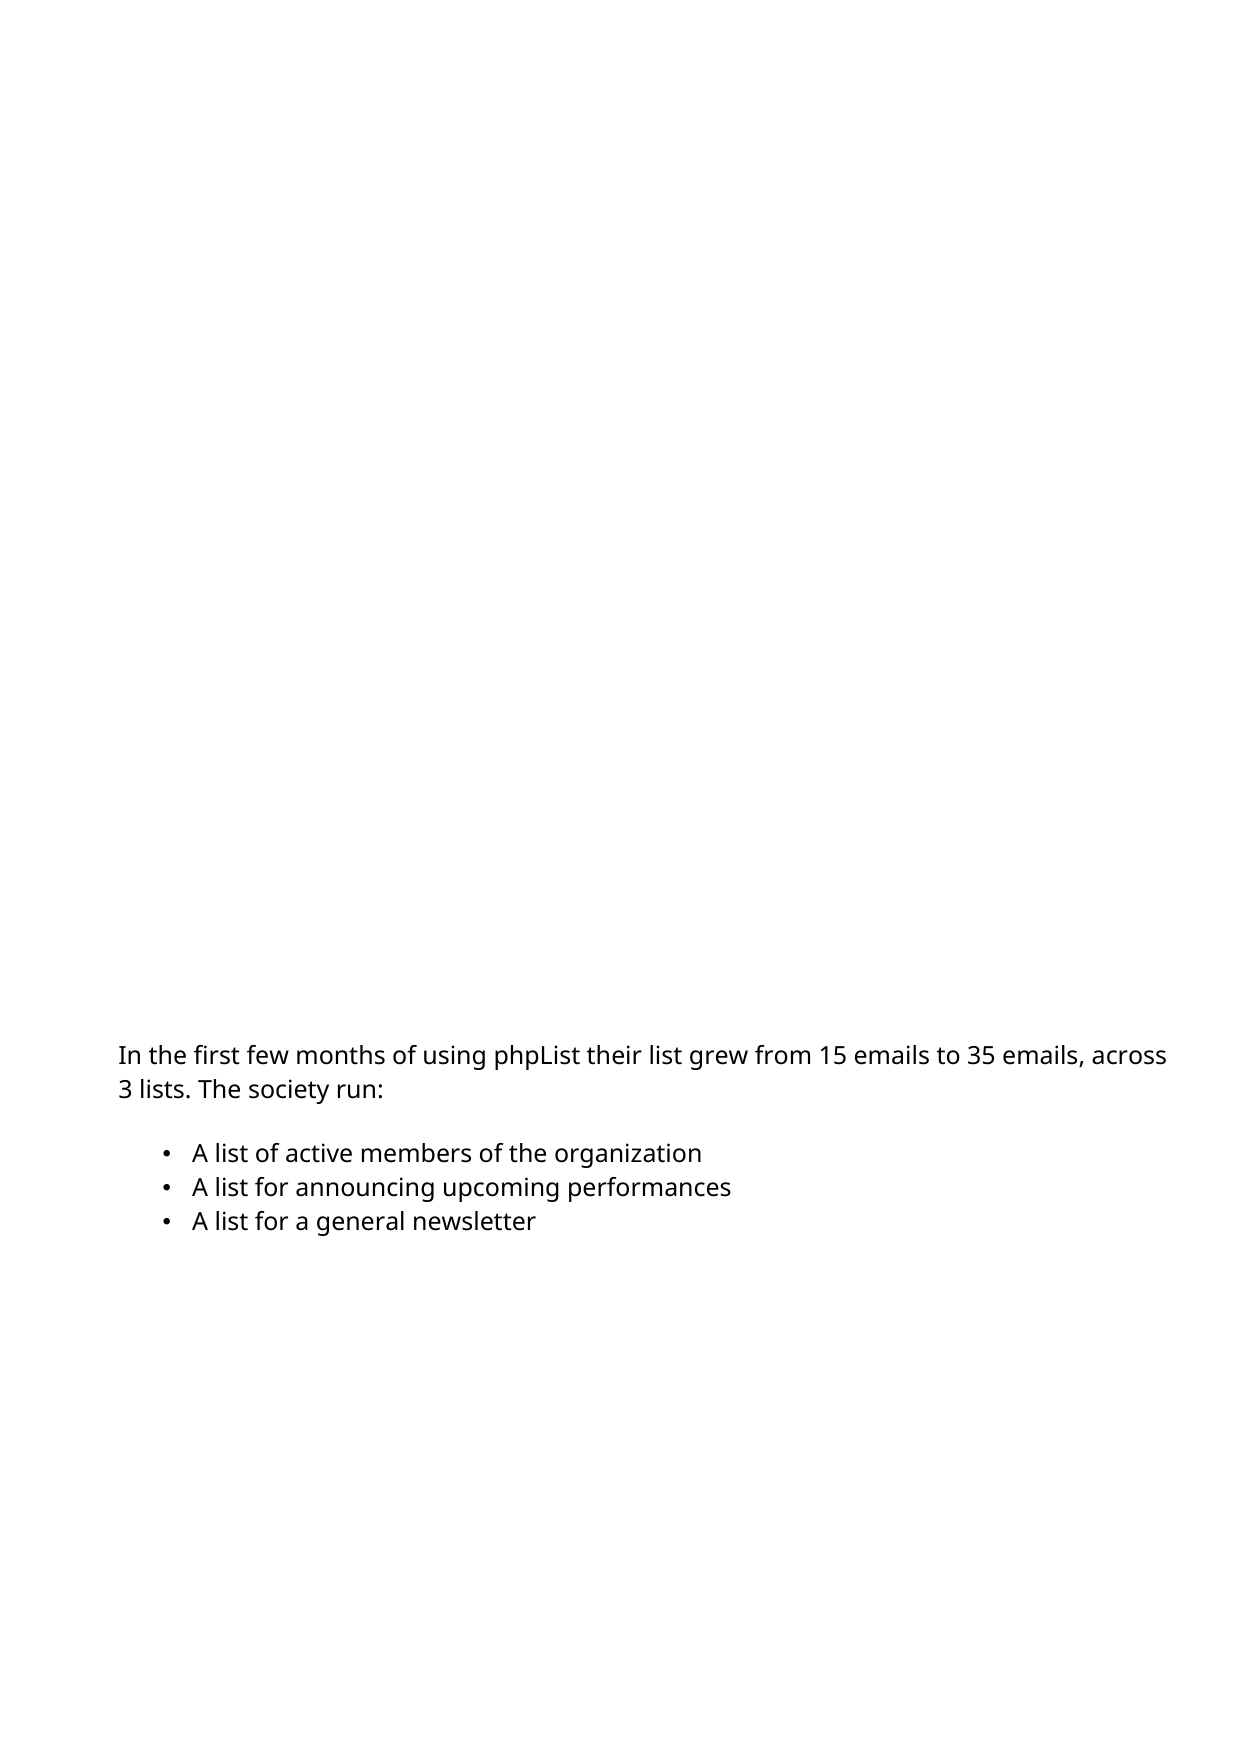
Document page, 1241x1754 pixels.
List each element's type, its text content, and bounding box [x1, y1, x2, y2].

list A list of active members of the organization [162, 1136, 1181, 1170]
list A list for announcing upcoming performances [162, 1170, 1181, 1204]
list A list for a general newsletter [162, 1204, 1181, 1238]
text In the first few months of using phpList their list grew from 15 emails to 35 emails, across 3 lists. The society run: [118, 1038, 1181, 1106]
